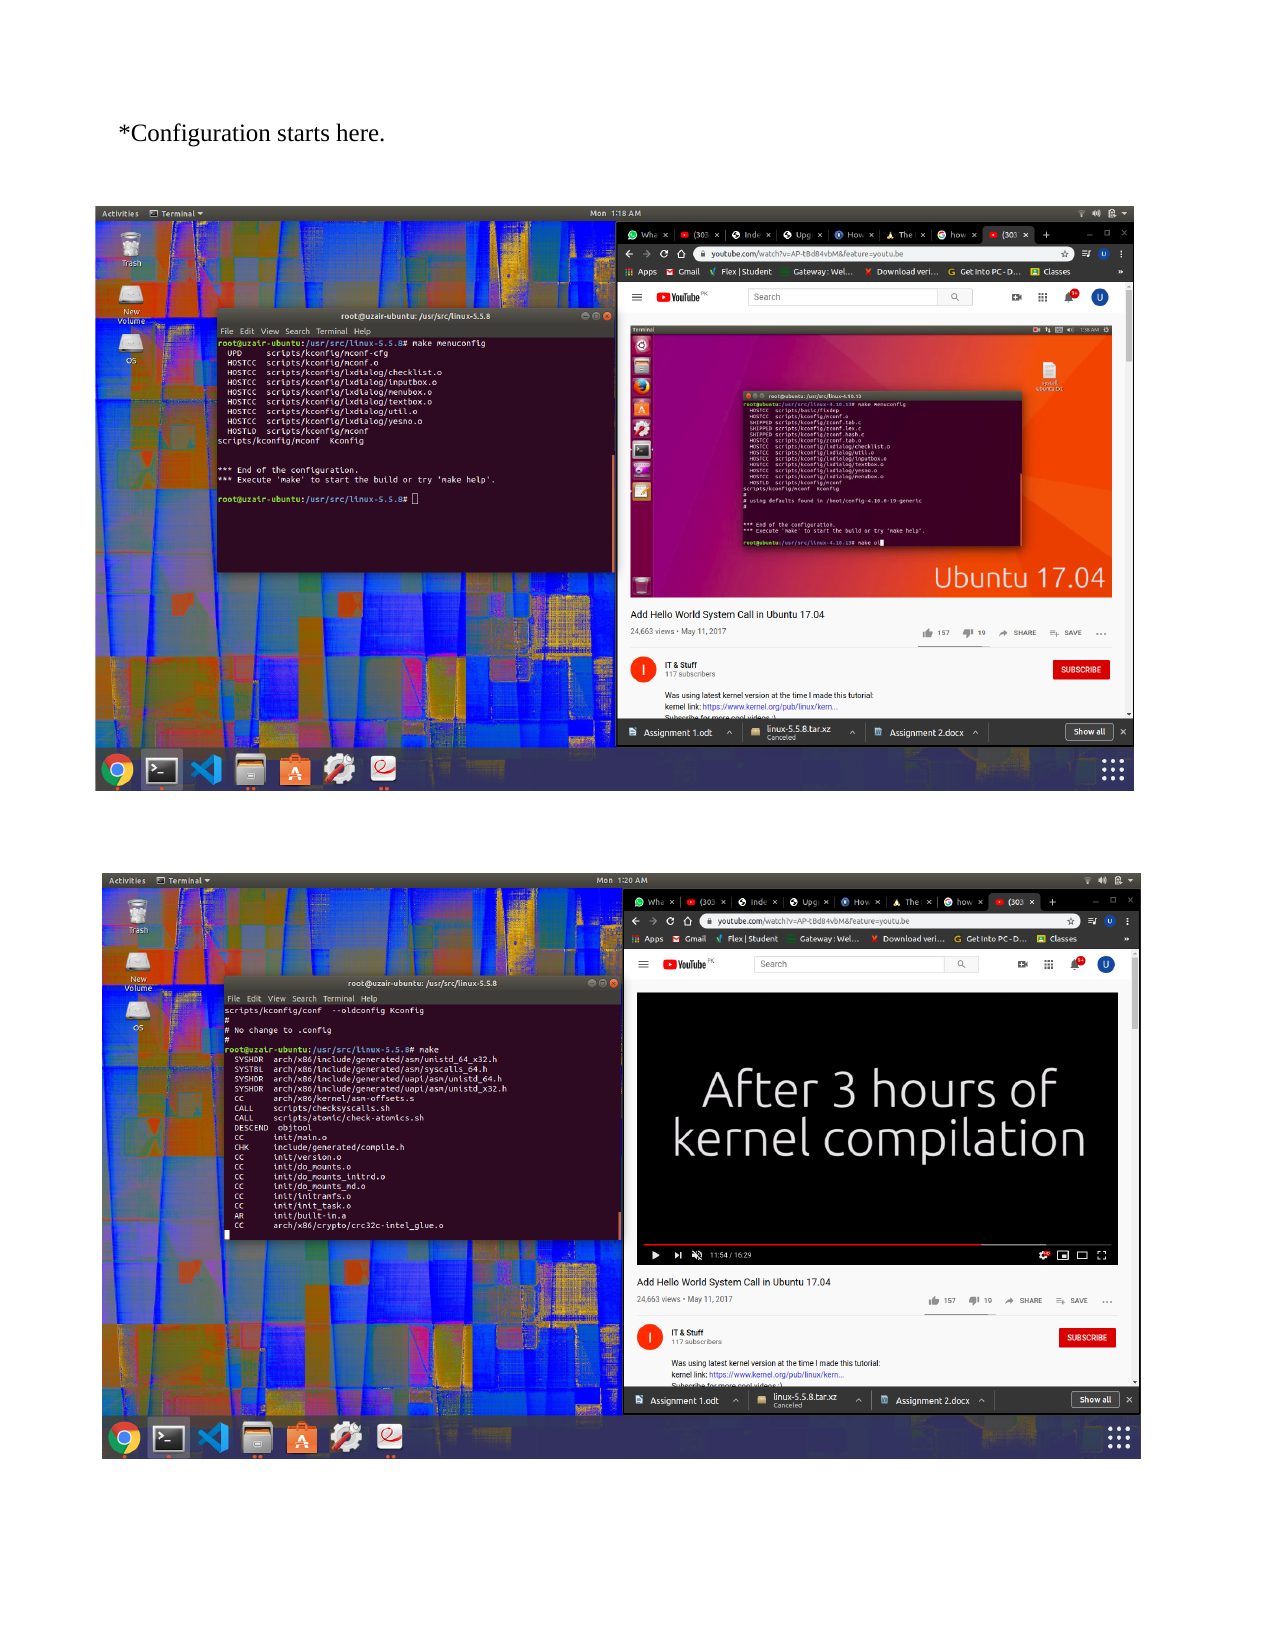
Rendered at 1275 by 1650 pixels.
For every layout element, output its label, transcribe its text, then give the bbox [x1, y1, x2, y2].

text *Configuration starts here. [118, 118, 1157, 147]
picture [102, 873, 1141, 1459]
picture [95, 206, 1134, 791]
